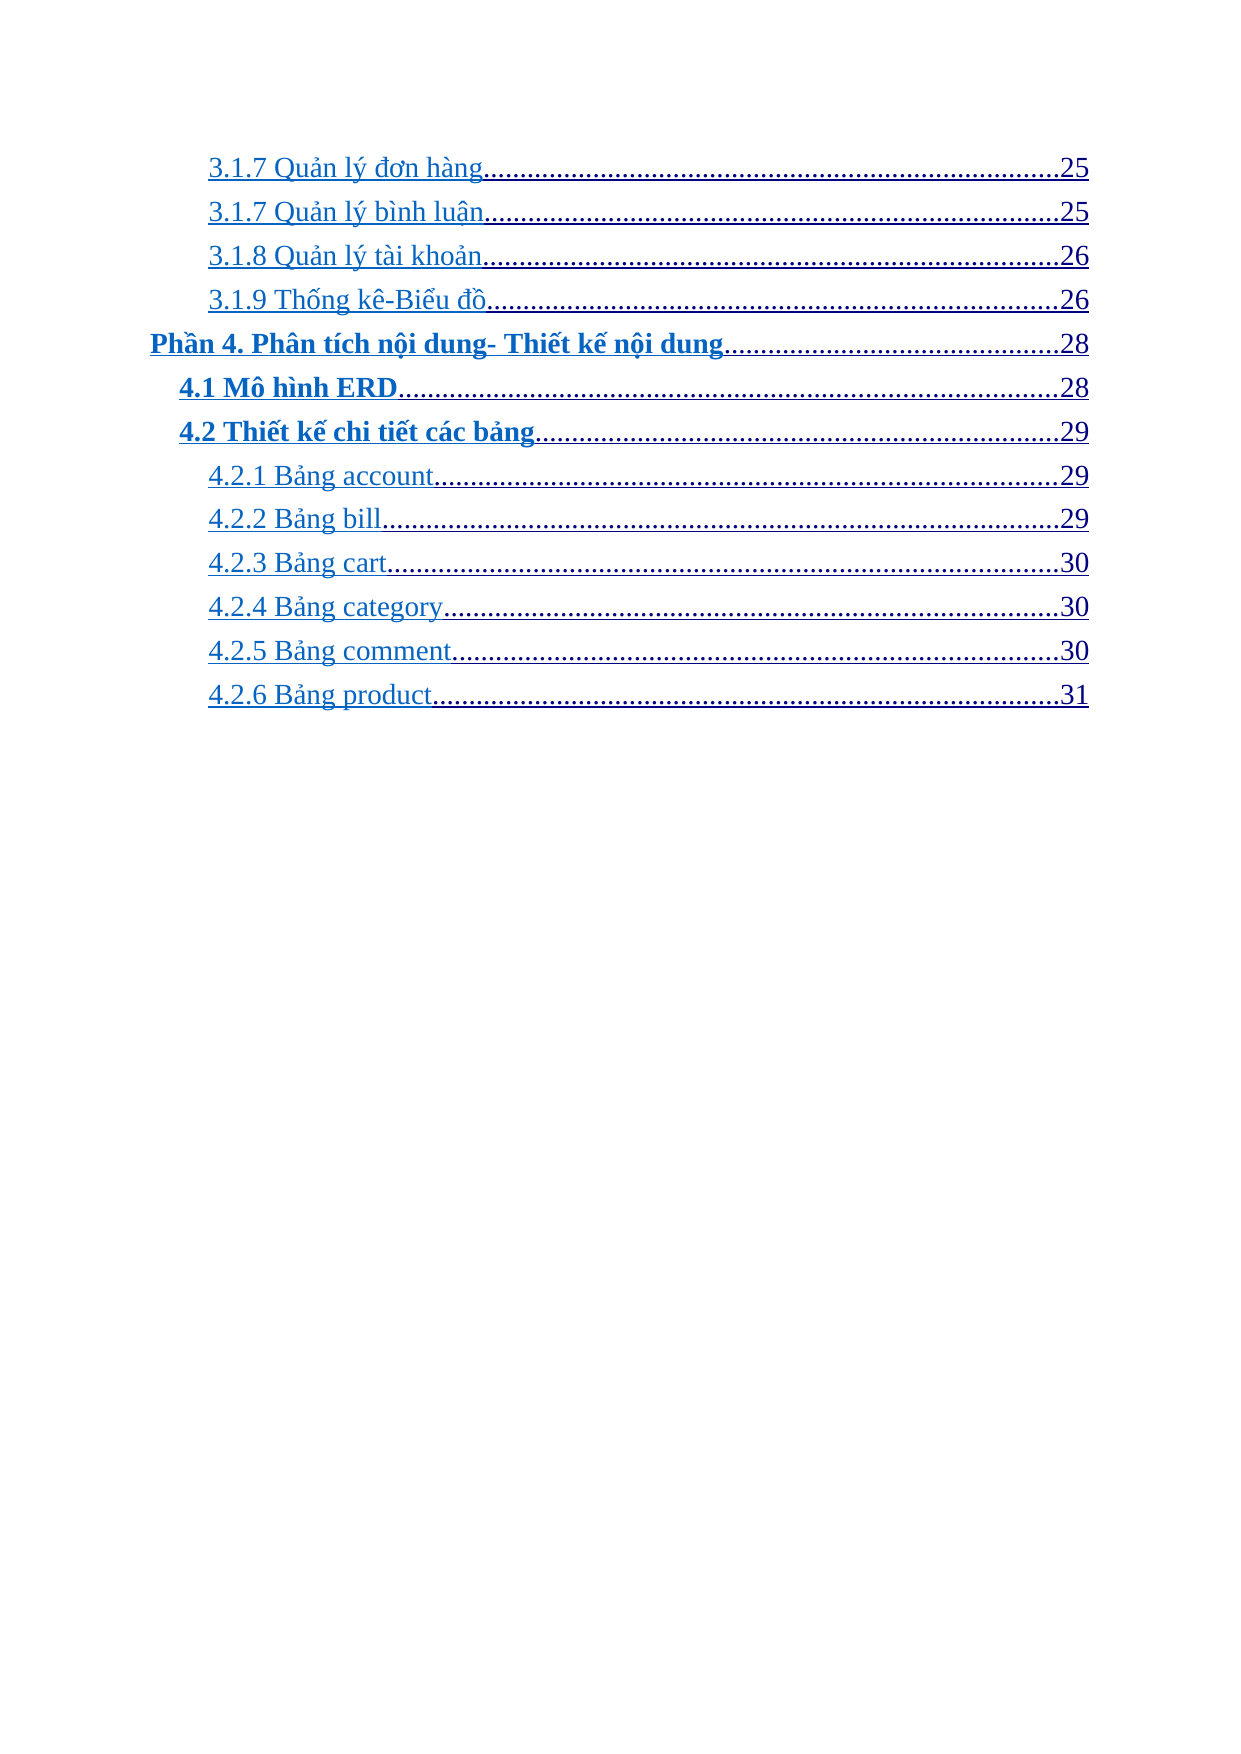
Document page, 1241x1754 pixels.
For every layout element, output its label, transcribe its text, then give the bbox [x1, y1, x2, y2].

text Phần 4. Phân tích nội dung- Thiết kế nội dung 28 [150, 326, 1090, 359]
text 3.1.7 Quản lý đơn hàng 25 [208, 150, 1090, 183]
text 4.2.4 Bảng category 30 [208, 589, 1090, 623]
text 4.2 Thiết kế chi tiết các bảng 29 [179, 414, 1090, 447]
text 4.2.2 Bảng bill 29 [208, 502, 1090, 535]
text 3.1.9 Thống kê-Biểu đồ 26 [208, 282, 1090, 315]
text 4.2.3 Bảng cart 30 [208, 546, 1090, 579]
text 4.1 Mô hình ERD 28 [179, 370, 1090, 403]
text 3.1.8 Quản lý tài khoản 26 [208, 238, 1090, 271]
text 4.2.5 Bảng comment 30 [208, 633, 1090, 667]
text 4.2.6 Bảng product 31 [208, 677, 1090, 711]
text 4.2.1 Bảng account 29 [208, 458, 1090, 491]
text 3.1.7 Quản lý bình luận 25 [208, 194, 1090, 227]
